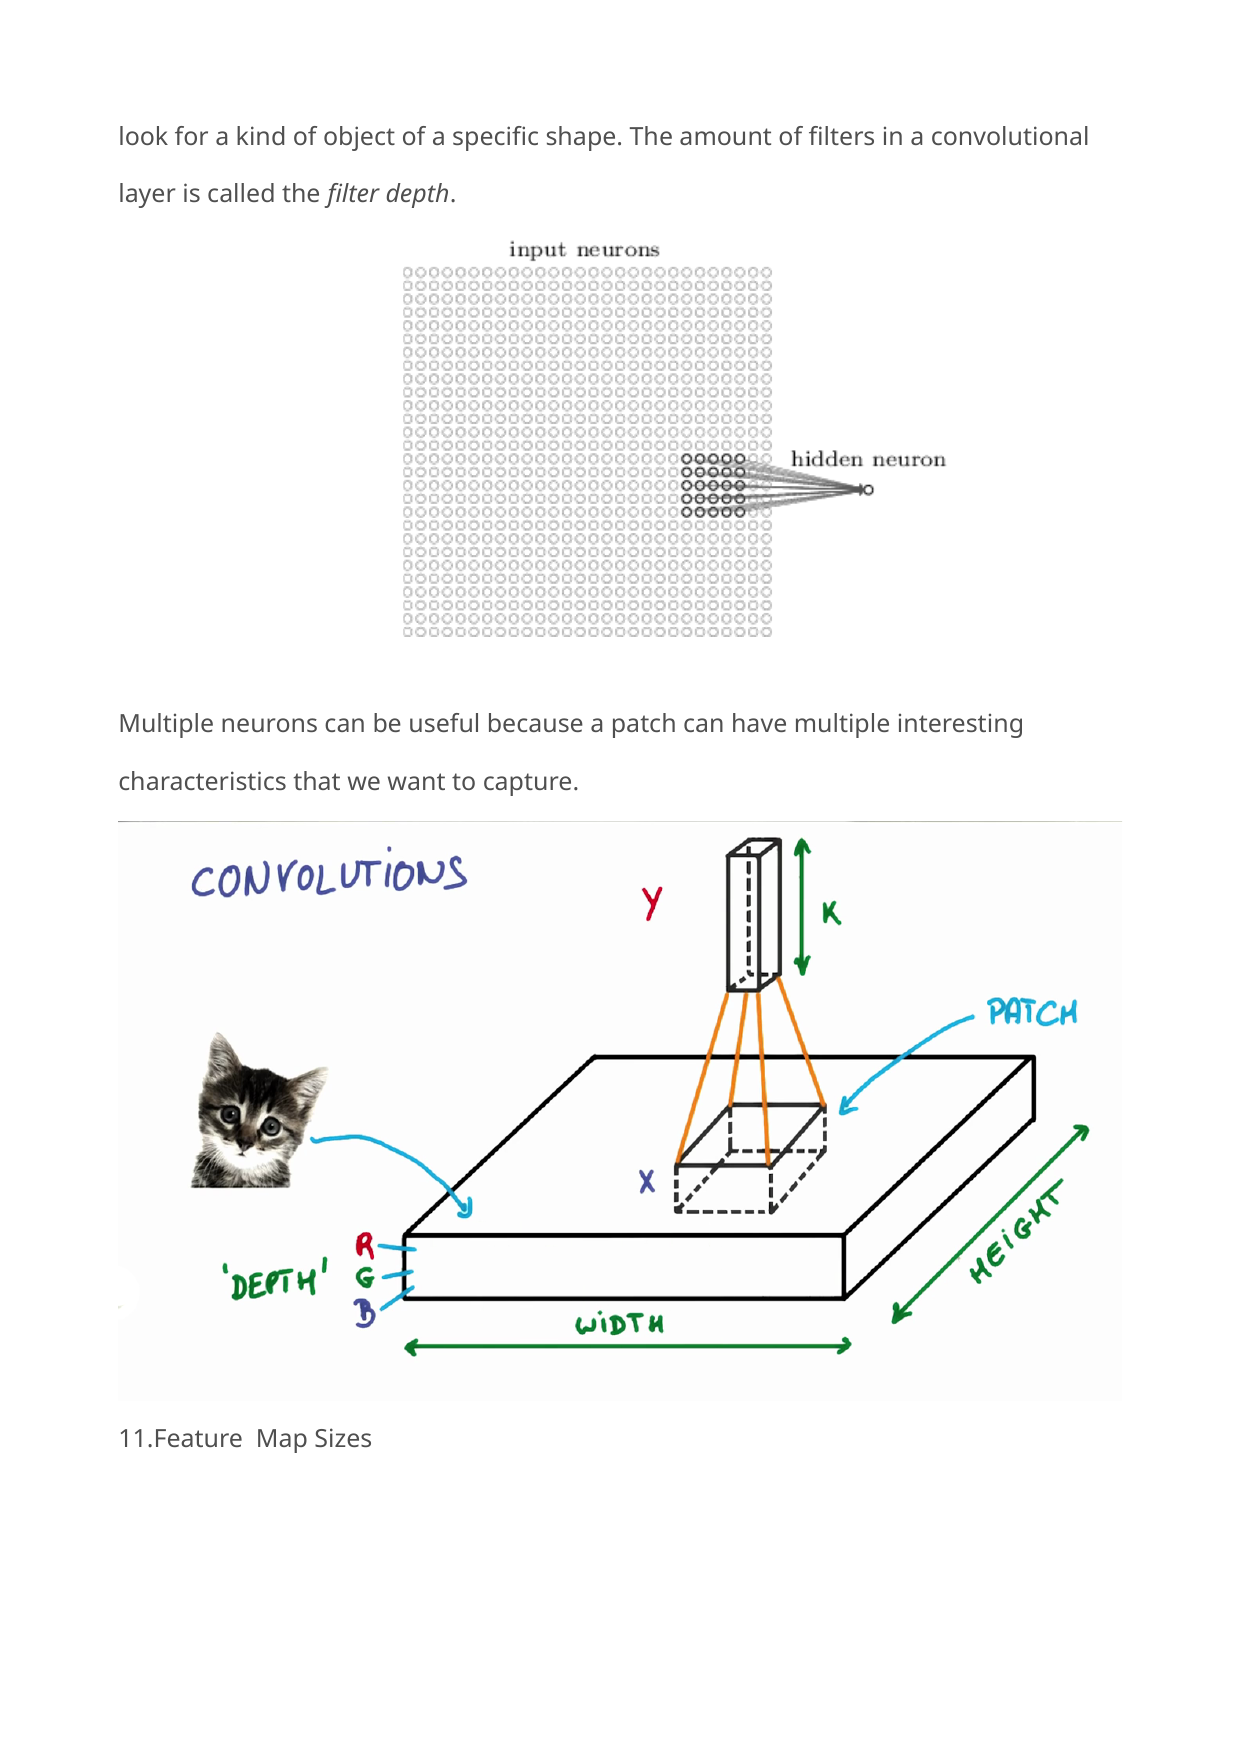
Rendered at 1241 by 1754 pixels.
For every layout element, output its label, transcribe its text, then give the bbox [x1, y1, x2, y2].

text 11.Feature Map Sizes [118, 1420, 1122, 1454]
text Multiple neurons can be useful because a patch can have multiple interesting characteristics that we want to capture. [118, 706, 1122, 798]
text look for a kind of object of a specific shape. The amount of filters in a convolutional layer is called the filter depth. [118, 118, 1122, 210]
